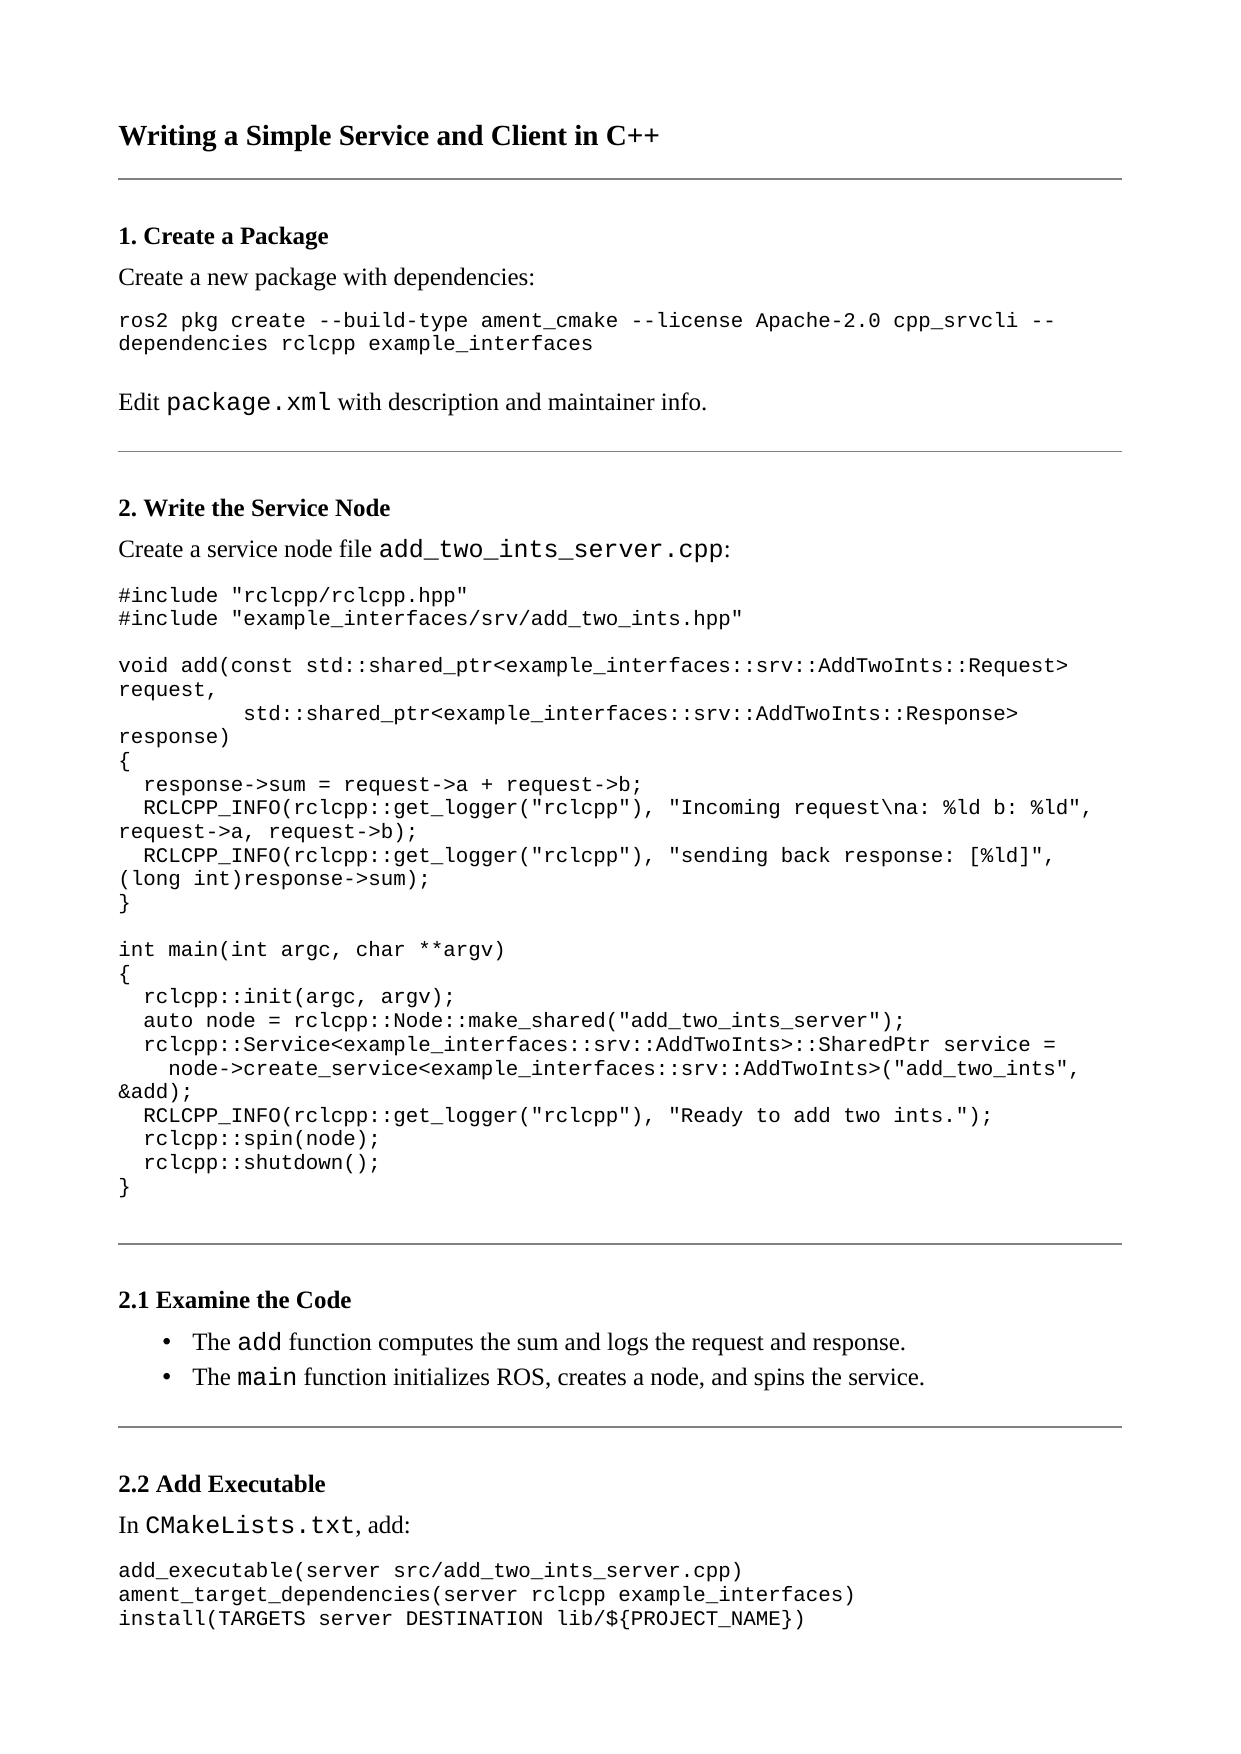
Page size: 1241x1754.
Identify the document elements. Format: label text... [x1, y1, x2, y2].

text RCLCPP_INFO(rclcpp::get_logger("rclcpp"), "Ready to add two ints."); [118, 1105, 1122, 1128]
subtitle 1. Create a Package [118, 221, 1122, 250]
text auto node = rclcpp::Node::make_shared("add_two_ints_server"); [118, 1010, 1122, 1034]
text RCLCPP_INFO(rclcpp::get_logger("rclcpp"), "Incoming request\na: %ld b: %ld", request->a, request->b); [118, 797, 1122, 845]
text std::shared_ptr<example_interfaces::srv::AddTwoInts::Response> response) [118, 703, 1122, 750]
text Edit package.xml with description and maintainer info. [118, 387, 1122, 417]
subtitle 2.2 Add Executable [118, 1469, 1122, 1498]
text rclcpp::spin(node); [118, 1128, 1122, 1152]
subtitle Writing a Simple Service and Client in C++ [118, 118, 1122, 152]
text In CMakeLists.txt, add: [118, 1510, 1122, 1541]
text } [118, 1176, 1122, 1199]
text #include "rclcpp/rclcpp.hpp" [118, 584, 1122, 608]
text int main(int argc, char **argv) [118, 939, 1122, 963]
text void add(const std::shared_ptr<example_interfaces::srv::AddTwoInts::Request> request, [118, 656, 1122, 703]
text rclcpp::Service<example_interfaces::srv::AddTwoInts>::SharedPtr service = [118, 1034, 1122, 1057]
text Create a service node file add_two_ints_server.cpp: [118, 534, 1122, 565]
text Create a new package with dependencies: [118, 262, 1122, 291]
text } [118, 892, 1122, 916]
subtitle 2. Write the Service Node [118, 493, 1122, 522]
text RCLCPP_INFO(rclcpp::get_logger("rclcpp"), "sending back response: [%ld]", (long int)response->sum); [118, 845, 1122, 892]
text node->create_service<example_interfaces::srv::AddTwoInts>("add_two_ints", &add); [118, 1057, 1122, 1105]
text ament_target_dependencies(server rclcpp example_interfaces) [118, 1584, 1122, 1608]
text { [118, 750, 1122, 774]
list The add function computes the sum and logs the request and response. [162, 1327, 1122, 1358]
text response->sum = request->a + request->b; [118, 774, 1122, 797]
list The main function initializes ROS, creates a node, and spins the service. [162, 1362, 1122, 1393]
text add_executable(server src/add_two_ints_server.cpp) [118, 1560, 1122, 1584]
text install(TARGETS server DESTINATION lib/${PROJECT_NAME}) [118, 1608, 1122, 1631]
text { [118, 963, 1122, 987]
text ros2 pkg create --build-type ament_cmake --license Apache-2.0 cpp_srvcli --dependencies rclcpp example_interfaces [118, 310, 1122, 357]
text rclcpp::shutdown(); [118, 1152, 1122, 1176]
text rclcpp::init(argc, argv); [118, 987, 1122, 1010]
subtitle 2.1 Examine the Code [118, 1286, 1122, 1314]
text #include "example_interfaces/srv/add_two_ints.hpp" [118, 608, 1122, 632]
